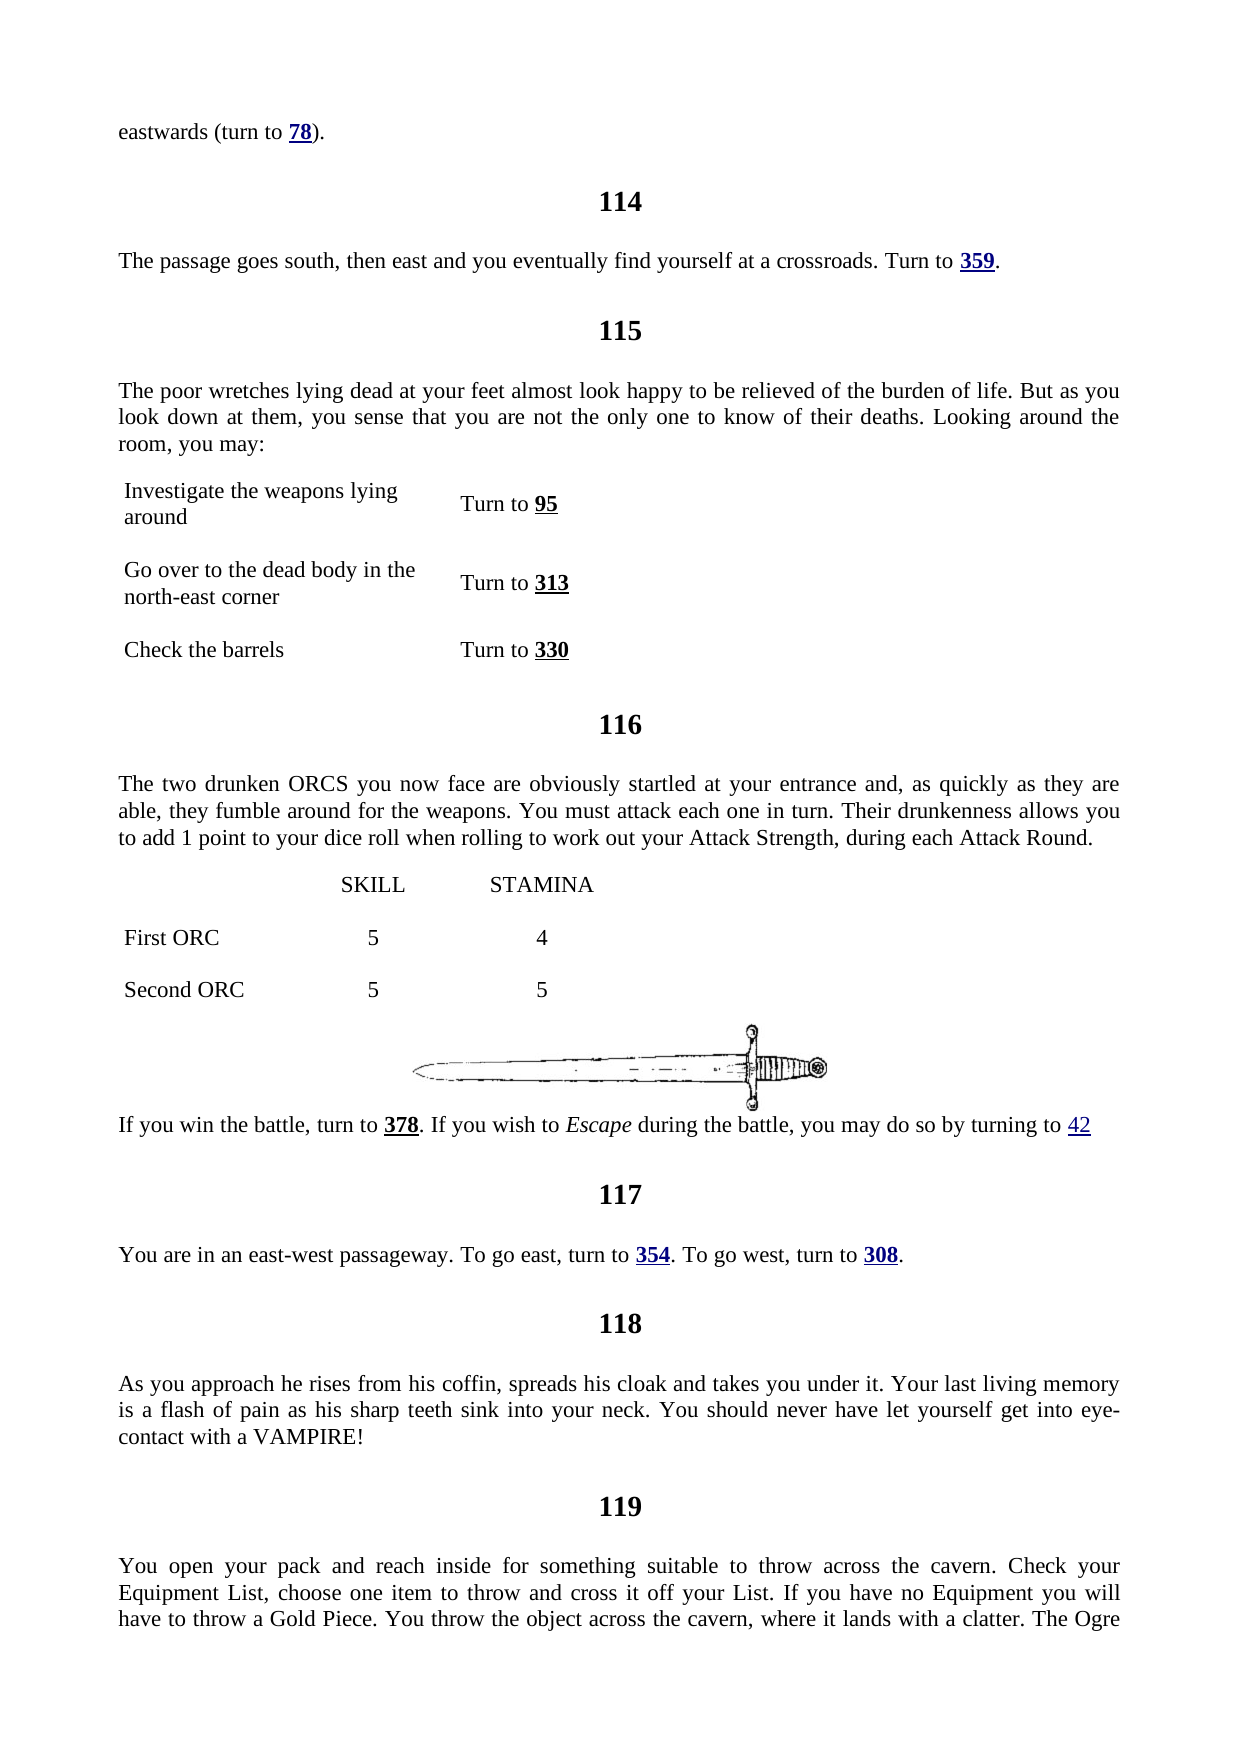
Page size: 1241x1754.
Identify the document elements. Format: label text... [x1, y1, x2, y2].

subtitle 116 [118, 707, 1122, 741]
table_cell 5 [458, 970, 626, 1023]
table_header Turn to 95 [454, 471, 597, 550]
subtitle 114 [118, 184, 1122, 218]
text The two drunken ORCS you now face are obviously startled at your entrance and, as quickly as they are able, they fumble around for the weapons. You must attack each one in turn. Their drunkenness allows you to add 1 point to your dice roll when rolling to work out your Attack Strength, during each Attack Round. [118, 770, 1122, 850]
text The poor wretches lying dead at your feet almost look happy to be relieved of the burden of life. But as you look down at them, you sense that you are not the only one to know of their deaths. Looking around the room, you may: [118, 376, 1122, 456]
text The passage goes south, then east and you eventually find yourself at a crossroads. Turn to 359. [118, 247, 1122, 274]
table_cell Turn to 313 [454, 550, 597, 630]
table_cell Check the barrels [118, 630, 454, 682]
table_header [118, 865, 289, 918]
subtitle 115 [118, 313, 1122, 347]
table_cell Go over to the dead body in the north-east corner [118, 550, 454, 630]
table_cell 5 [289, 970, 457, 1023]
text As you approach he rises from his coffin, spreads his cloak and takes you under it. Your last living memory is a flash of pain as his sharp teeth sink into your neck. You should never have let yourself get into eye-contact with a VAMPIRE! [118, 1369, 1122, 1449]
table_cell Second ORC [118, 970, 289, 1023]
table_cell 4 [458, 918, 626, 970]
subtitle 117 [118, 1177, 1122, 1211]
subtitle 118 [118, 1307, 1122, 1340]
table_header Investigate the weapons lying around [118, 471, 454, 550]
text You open your pack and reach inside for something suitable to throw across the cavern. Check your Equipment List, choose one item to throw and cross it off your List. If you have no Equipment you will have to throw a Gold Piece. You throw the object across the cavern, where it lands with a clatter. The Ogre [118, 1552, 1122, 1632]
text eastwards (turn to 78). [118, 118, 1122, 145]
text You are in an east-west passageway. To go east, turn to 354. To go west, turn to 308. [118, 1240, 1122, 1267]
picture [412, 1023, 828, 1112]
table_cell 5 [289, 918, 457, 970]
subtitle 119 [118, 1489, 1122, 1522]
table_header SKILL [289, 865, 457, 918]
table_cell Turn to 330 [454, 630, 597, 682]
table_header STAMINA [458, 865, 626, 918]
table_cell First ORC [118, 918, 289, 970]
text If you win the battle, turn to 378. If you wish to Escape during the battle, you may do so by turning to 42 [118, 1023, 1122, 1138]
